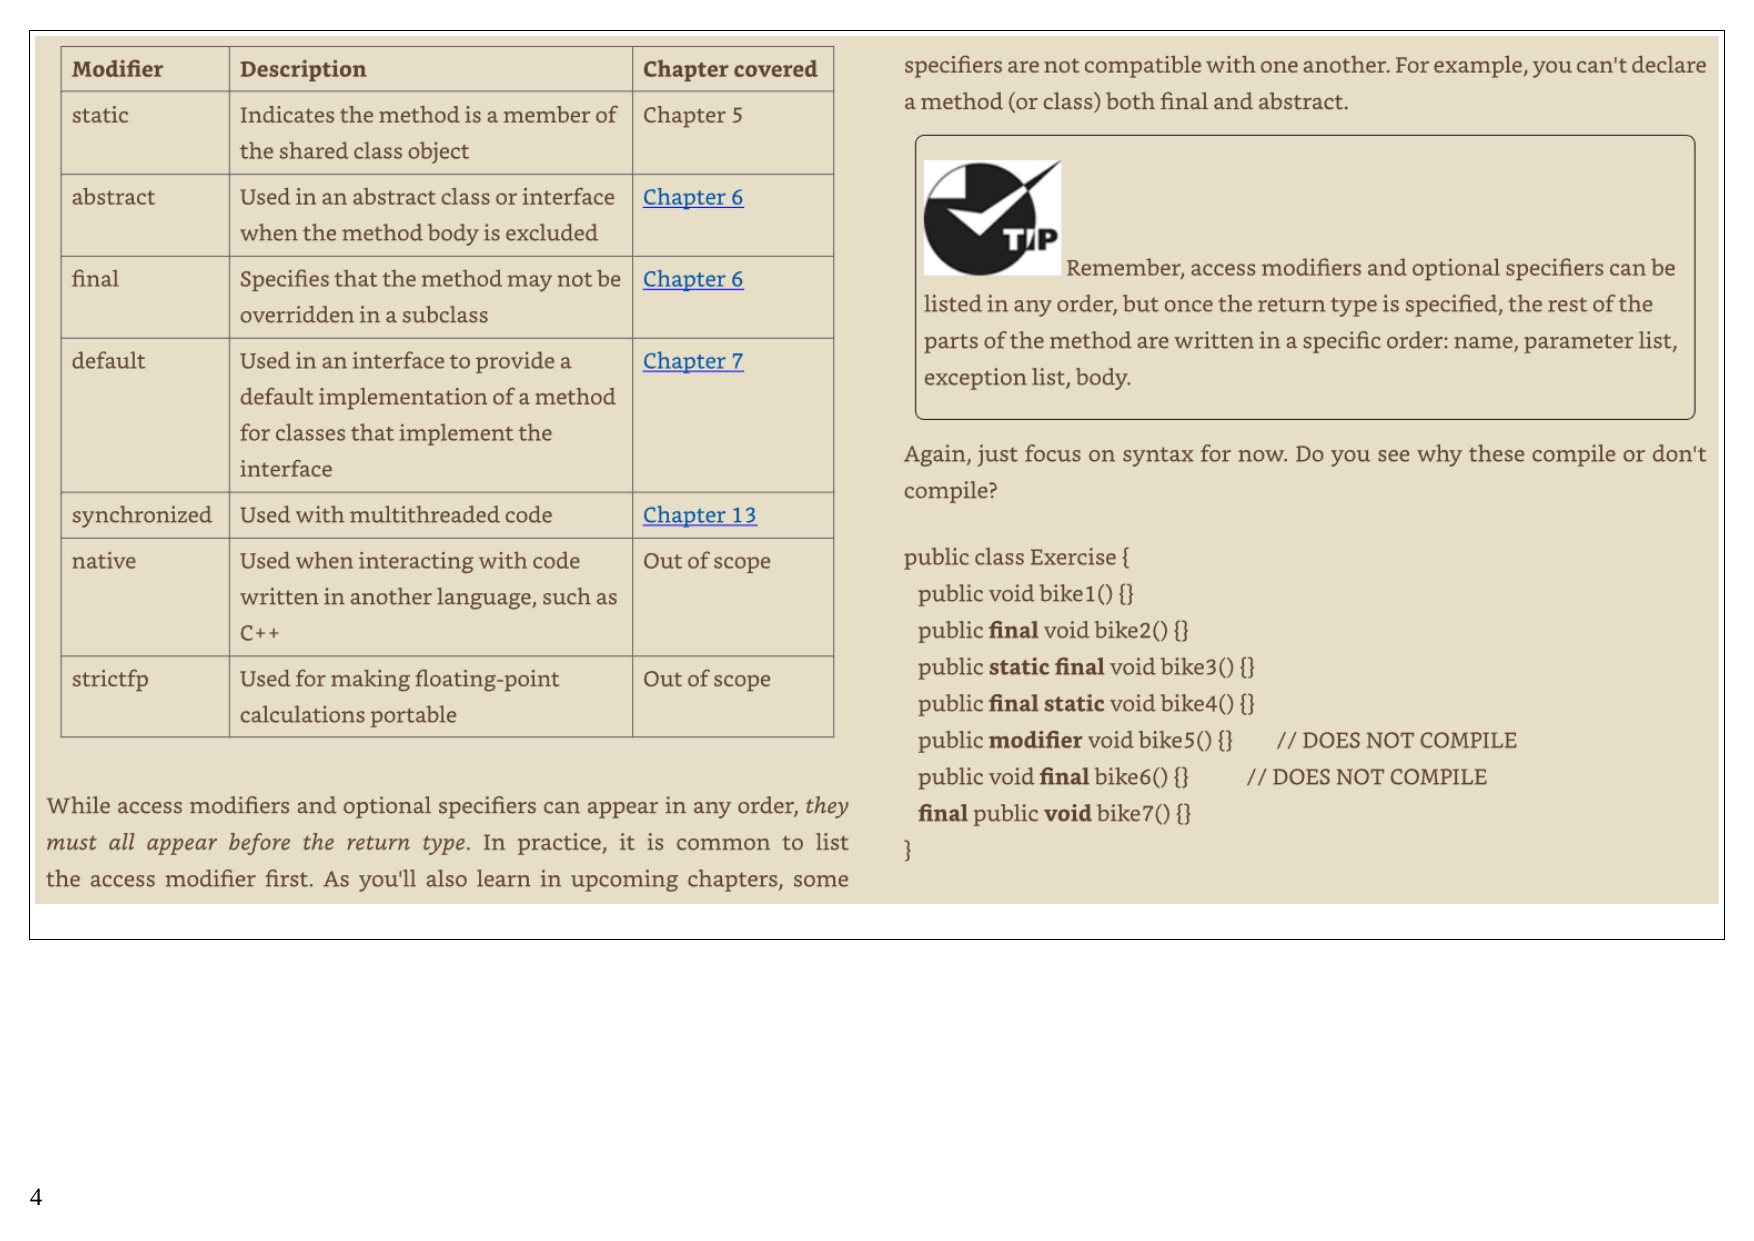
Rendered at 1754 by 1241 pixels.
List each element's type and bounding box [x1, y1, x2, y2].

table_cell [30, 31, 1724, 938]
picture [35, 36, 1719, 904]
